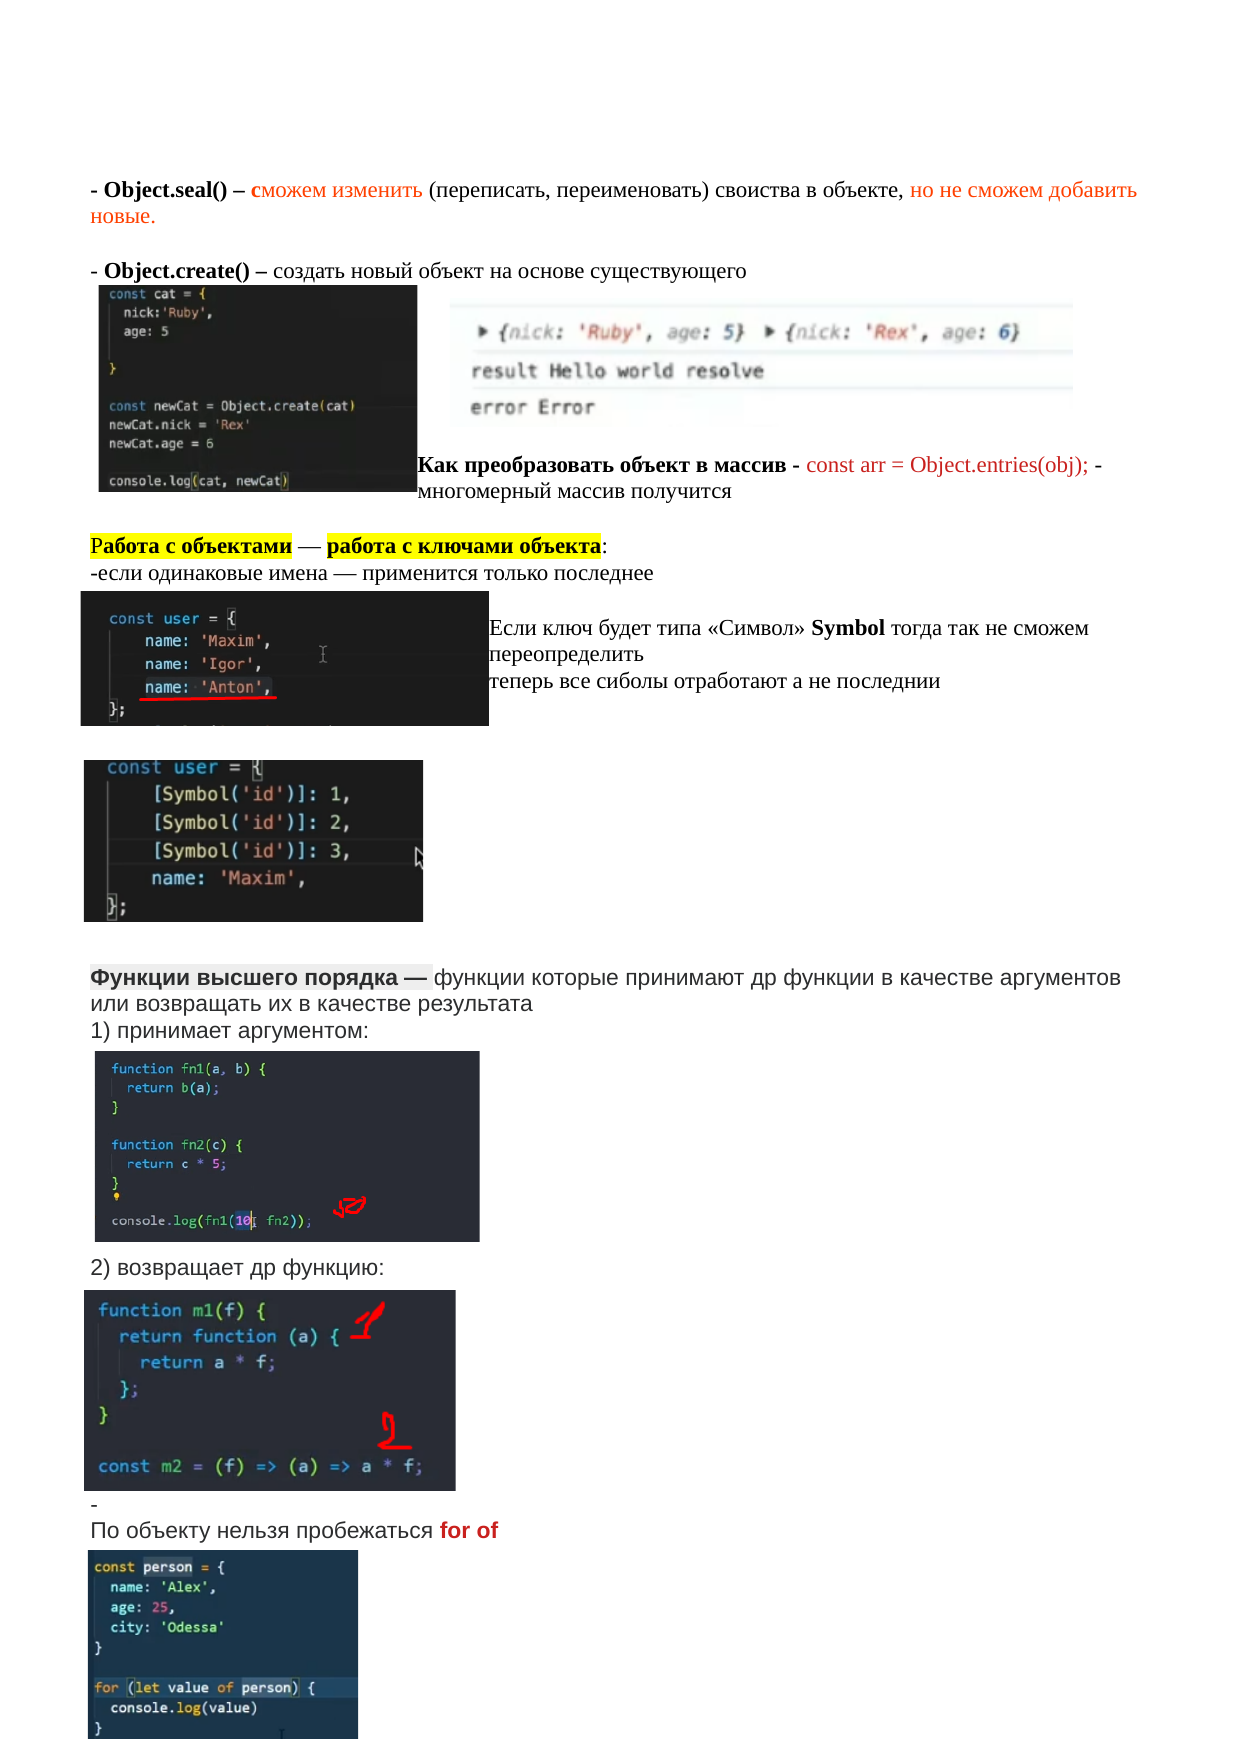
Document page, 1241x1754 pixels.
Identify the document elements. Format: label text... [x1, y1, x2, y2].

picture [80, 591, 489, 726]
picture [98, 285, 418, 492]
text По объекту нельзя пробежаться for of [90, 1517, 1150, 1544]
picture [87, 1550, 359, 1739]
picture [449, 298, 1073, 427]
text 2) возвращает др функцию: [90, 1254, 1150, 1280]
text Как преобразовать объект в массив - const arr = Object.entries(obj); - многомерный массив получится [90, 425, 1150, 504]
text - [90, 1491, 1150, 1517]
picture [83, 760, 424, 922]
text Функции высшего порядка — функции которые принимают др функции в качестве аргументов [90, 964, 1150, 990]
text 1) принимает аргументом: [90, 1017, 1150, 1043]
picture [94, 1051, 480, 1242]
text теперь все сиболы отработают а не последнии [489, 667, 1150, 693]
text Работа с объектами — работа с ключами объекта: [90, 533, 1150, 559]
text - Object.create() – создать новый объект на основе существующего [90, 257, 1150, 283]
text Если ключ будет типа «Символ» Symbol тогда так не сможем переопределить [489, 614, 1150, 667]
text -если одинаковые имена — применится только последнее [90, 559, 1150, 585]
text или возвращать их в качестве результата [90, 990, 1150, 1017]
picture [84, 1290, 456, 1491]
text - Object.seal() – сможем изменить (переписать, переименовать) своиства в объекте, но не сможем добавить новые. [90, 176, 1150, 228]
